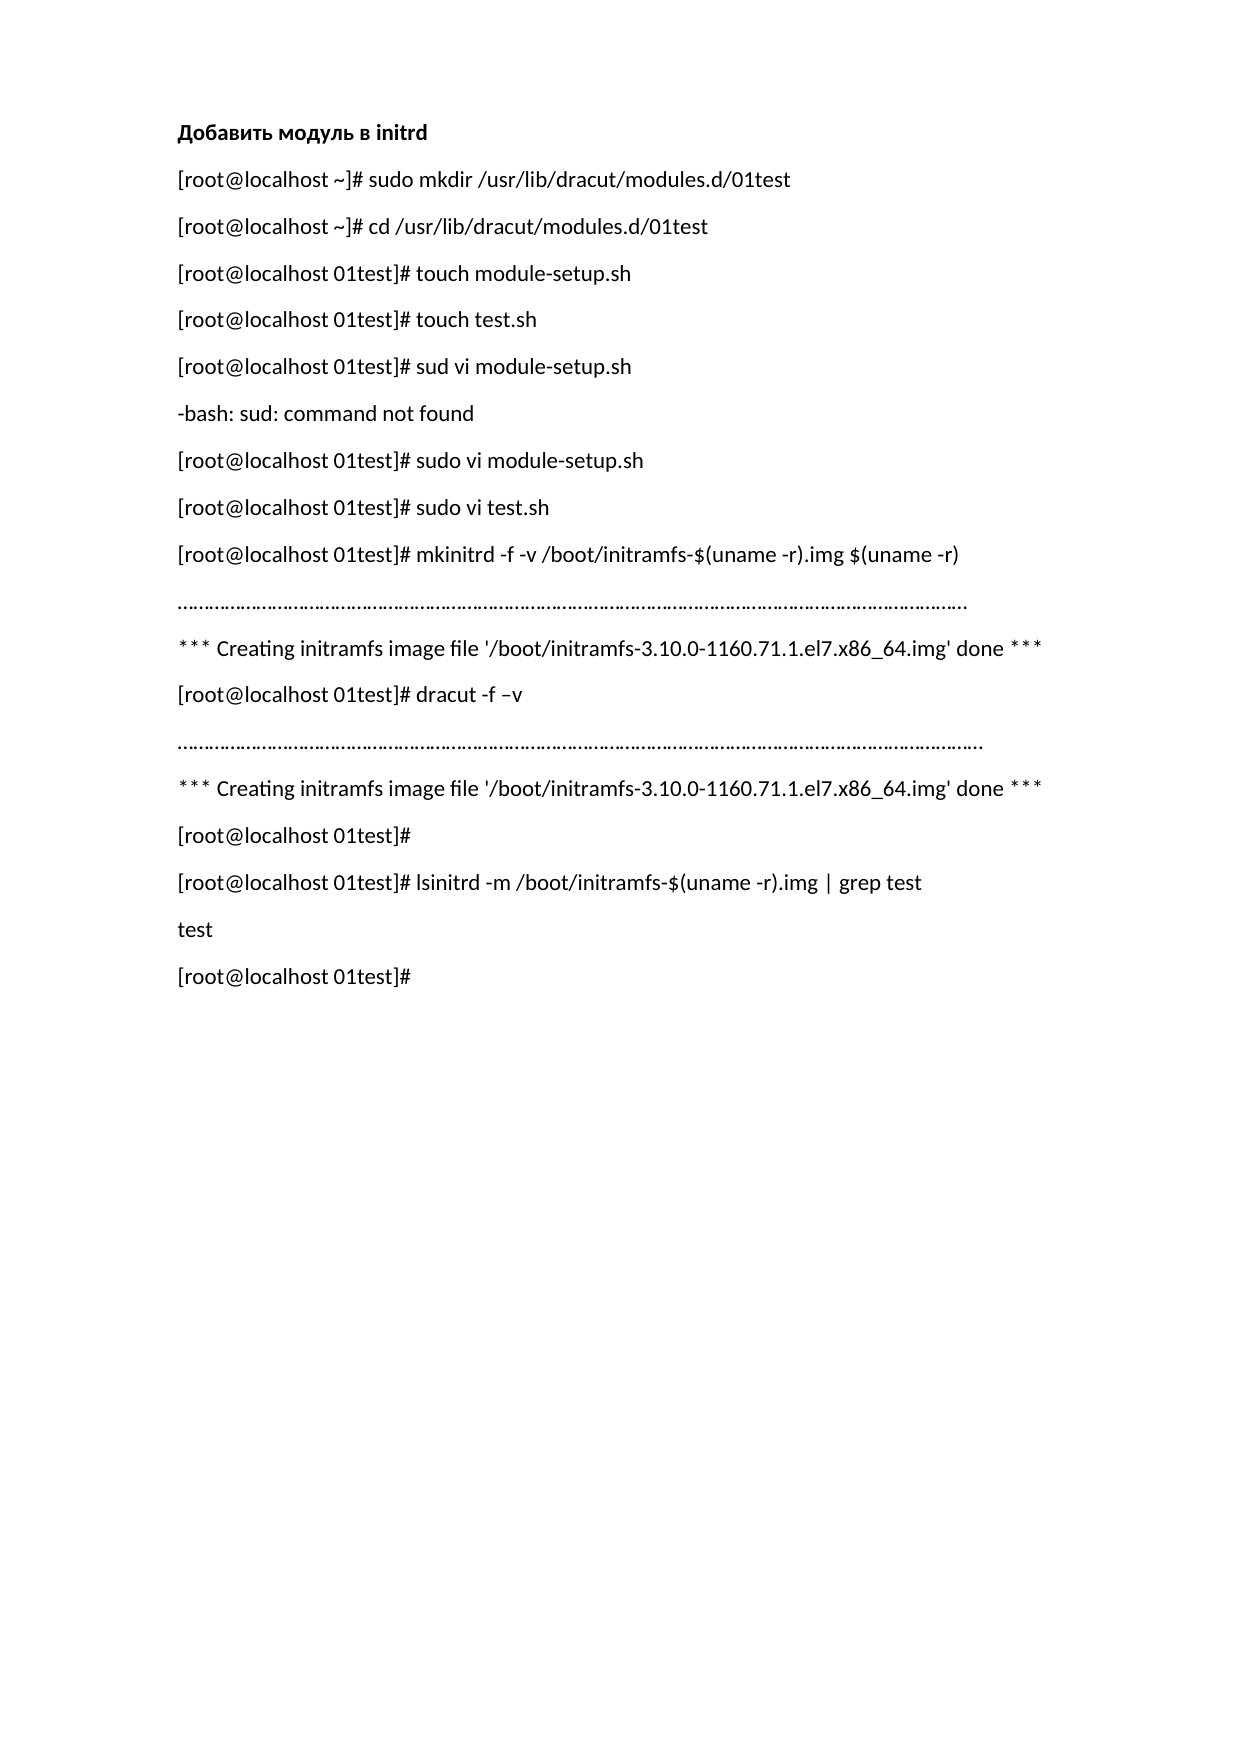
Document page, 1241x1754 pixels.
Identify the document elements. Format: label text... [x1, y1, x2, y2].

text *** Creating initramfs image file '/boot/initramfs-3.10.0-1160.71.1.el7.x86_64.img' done *** [177, 774, 1152, 802]
text [root@localhost 01test]# sud vi module-setup.sh [177, 352, 1152, 381]
text [root@localhost 01test]# sudo vi module-setup.sh [177, 446, 1152, 474]
text [root@localhost ~]# cd /usr/lib/dracut/modules.d/01test [177, 212, 1152, 240]
text [root@localhost 01test]# sudo vi test.sh [177, 493, 1152, 521]
text [root@localhost 01test]# [177, 962, 1152, 990]
text [root@localhost 01test]# [177, 821, 1152, 849]
text …………………………………………………………………………………………………………………………………… [177, 587, 1152, 615]
text ……………………………………………………………………………………………………………………………………… [177, 727, 1152, 756]
text [root@localhost 01test]# mkinitrd -f -v /boot/initramfs-$(uname -r).img $(uname -r) [177, 540, 1152, 568]
text [root@localhost ~]# sudo mkdir /usr/lib/dracut/modules.d/01test [177, 165, 1152, 193]
text test [177, 915, 1152, 943]
text [root@localhost 01test]# touch module-setup.sh [177, 259, 1152, 287]
text *** Creating initramfs image file '/boot/initramfs-3.10.0-1160.71.1.el7.x86_64.img' done *** [177, 634, 1152, 662]
text -bash: sud: command not found [177, 399, 1152, 427]
text [root@localhost 01test]# lsinitrd -m /boot/initramfs-$(uname -r).img | grep test [177, 868, 1152, 896]
text [root@localhost 01test]# touch test.sh [177, 306, 1152, 334]
text [root@localhost 01test]# dracut -f –v [177, 681, 1152, 709]
text Добавить модуль в initrd [177, 118, 1152, 146]
